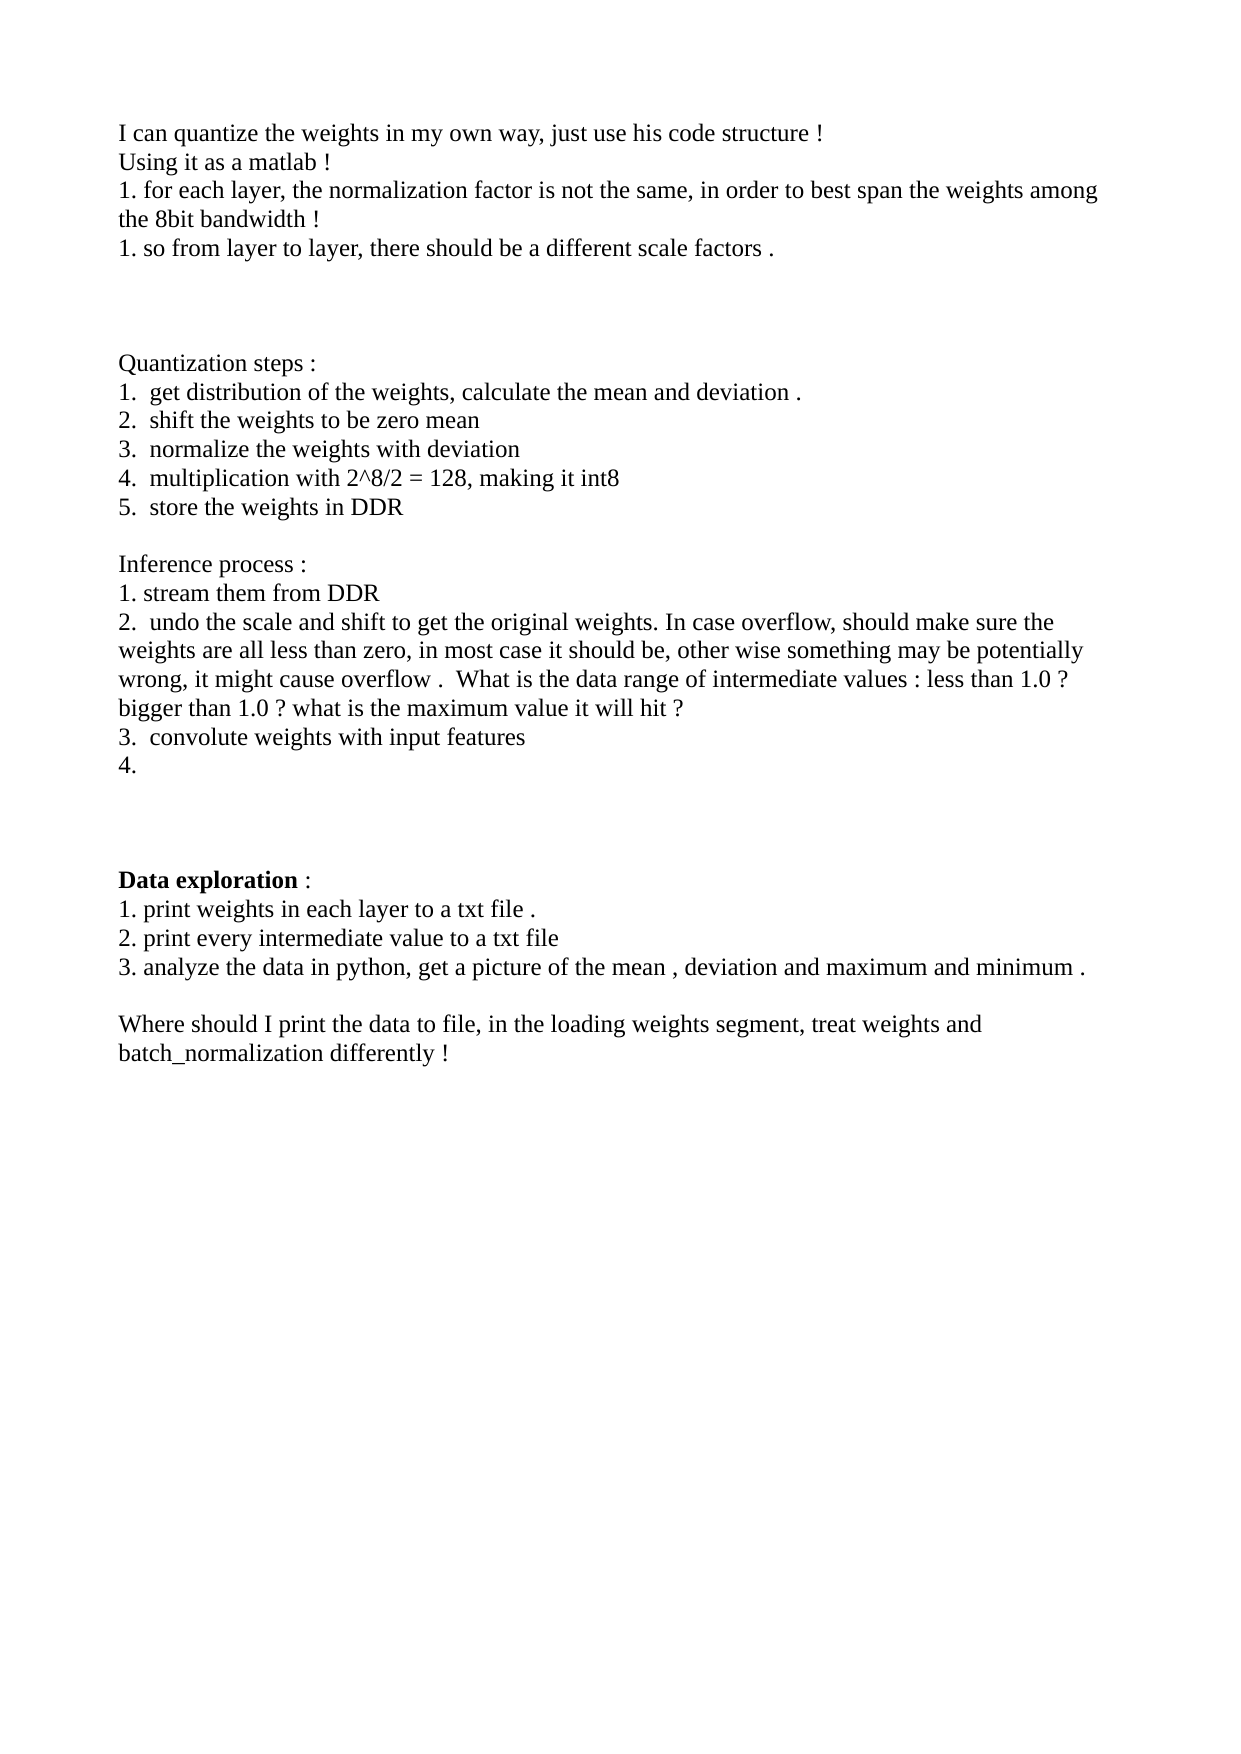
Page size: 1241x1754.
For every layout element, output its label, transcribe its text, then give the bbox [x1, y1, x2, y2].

text Using it as a matlab ! [118, 147, 1122, 176]
text 3. normalize the weights with deviation [118, 434, 1122, 463]
text Inference process : [118, 549, 1122, 578]
text Where should I print the data to file, in the loading weights segment, treat weights and batch_normalization differently ! [118, 1009, 1122, 1067]
text Data exploration : [118, 866, 1122, 894]
text 1. stream them from DDR [118, 578, 1122, 607]
text 5. store the weights in DDR [118, 492, 1122, 521]
text 1. for each layer, the normalization factor is not the same, in order to best span the weights among the 8bit bandwidth ! [118, 176, 1122, 233]
text 1. print weights in each layer to a txt file . [118, 894, 1122, 923]
text I can quantize the weights in my own way, just use his code structure ! [118, 118, 1122, 147]
text 4. multiplication with 2^8/2 = 128, making it int8 [118, 463, 1122, 492]
text 2. undo the scale and shift to get the original weights. In case overflow, should make sure the weights are all less than zero, in most case it should be, other wise something may be potentially wrong, it might cause overflow . What is the data range of intermediate values : less than 1.0 ? bigger than 1.0 ? what is the maximum value it will hit ? [118, 607, 1122, 722]
text 1. so from layer to layer, there should be a different scale factors . [118, 233, 1122, 262]
text 1. get distribution of the weights, calculate the mean and deviation . [118, 377, 1122, 406]
text 3. analyze the data in python, get a picture of the mean , deviation and maximum and minimum . [118, 952, 1122, 981]
text 2. shift the weights to be zero mean [118, 406, 1122, 434]
text 2. print every intermediate value to a txt file [118, 923, 1122, 952]
text 4. [118, 751, 1122, 779]
text 3. convolute weights with input features [118, 722, 1122, 751]
text Quantization steps : [118, 348, 1122, 377]
